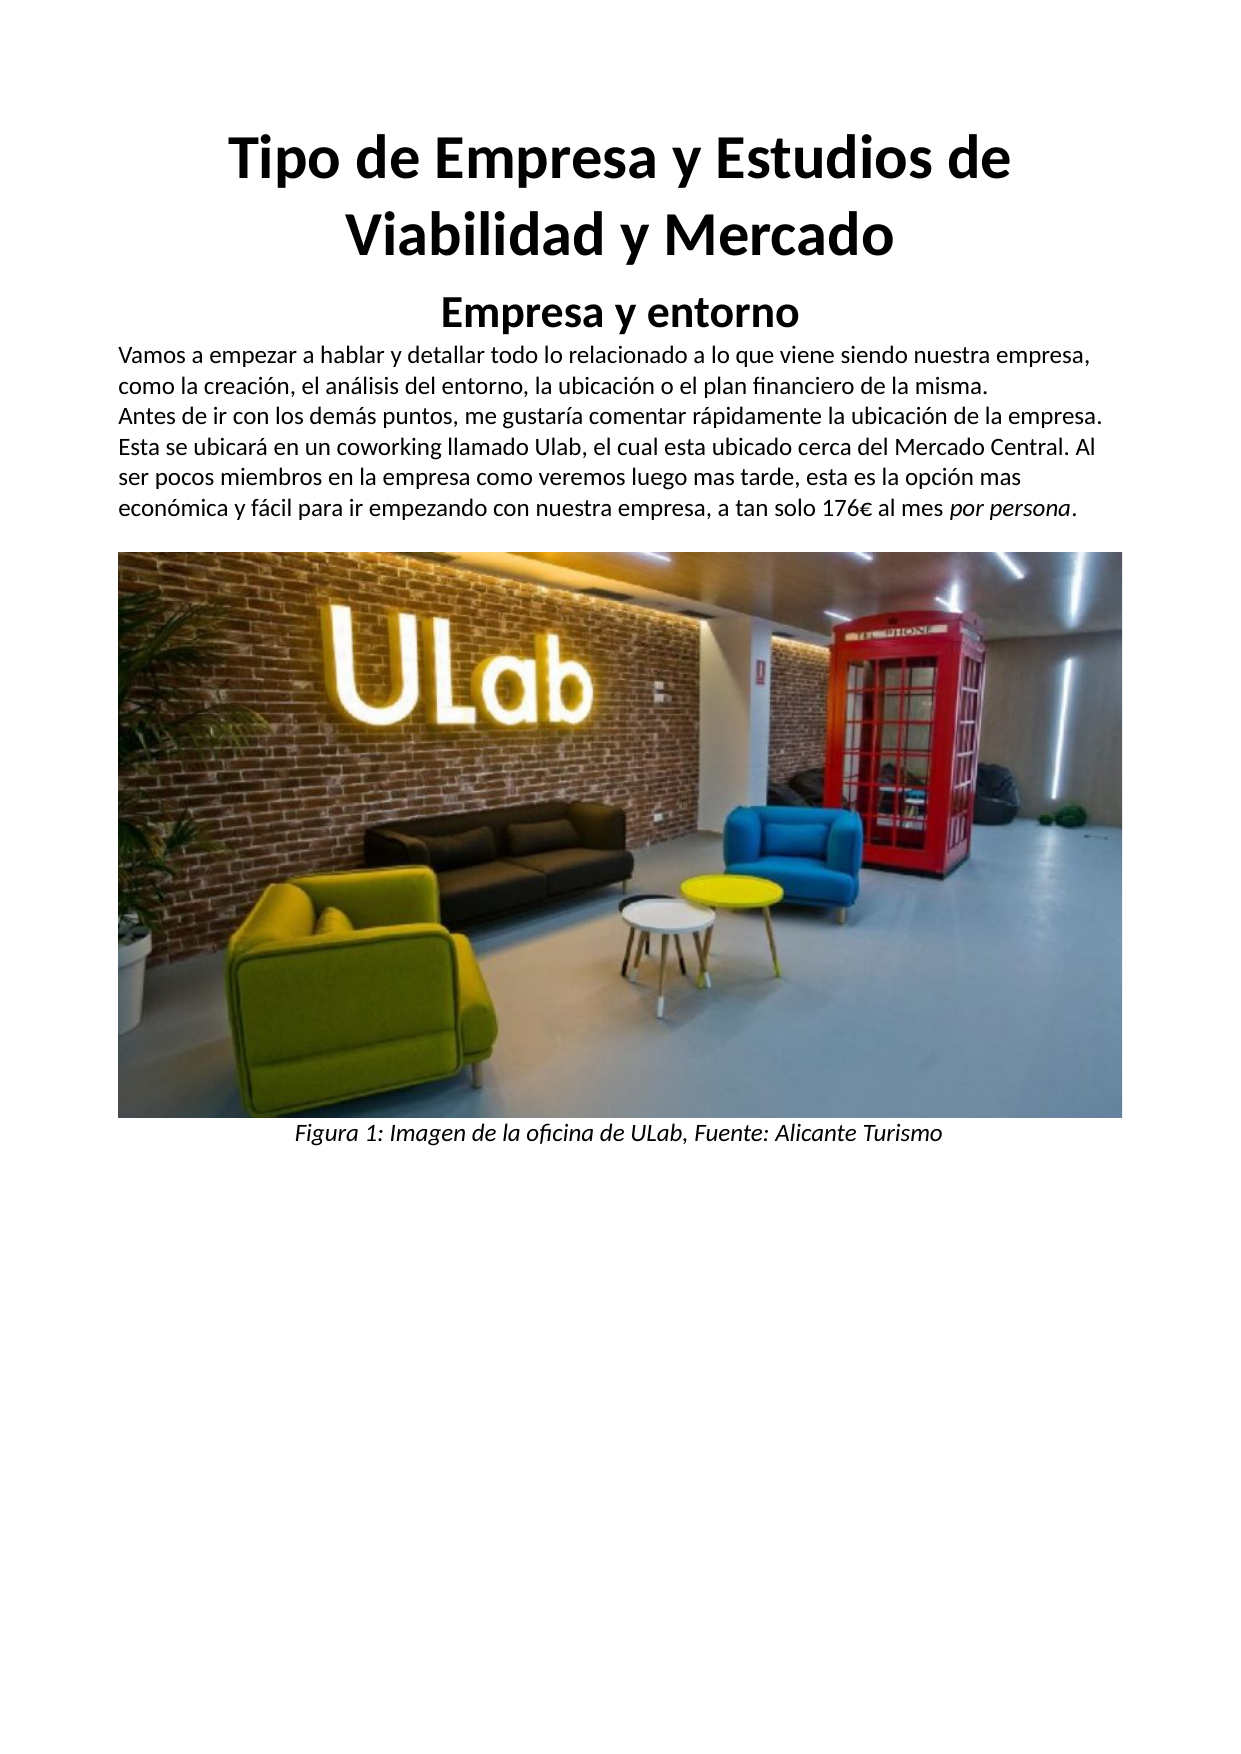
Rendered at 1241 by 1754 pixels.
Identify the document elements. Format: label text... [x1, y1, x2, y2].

text Antes de ir con los demás puntos, me gustaría comentar rápidamente la ubicación de la empresa. Esta se ubicará en un coworking llamado Ulab, el cual esta ubicado cerca del Mercado Central. Al ser pocos miembros en la empresa como veremos luego mas tarde, esta es la opción mas económica y fácil para ir empezando con nuestra empresa, a tan solo 176€ al mes por persona. [118, 400, 1122, 522]
text Empresa y entorno [118, 283, 1122, 339]
subtitle Tipo de Empresa y Estudios de Viabilidad y Mercado [118, 118, 1122, 271]
picture [118, 552, 1123, 1118]
text Vamos a empezar a hablar y detallar todo lo relacionado a lo que viene siendo nuestra empresa, como la creación, el análisis del entorno, la ubicación o el plan financiero de la misma. [118, 339, 1122, 400]
text Figura 1: Imagen de la oficina de ULab, Fuente: Alicante Turismo [118, 1118, 1122, 1148]
